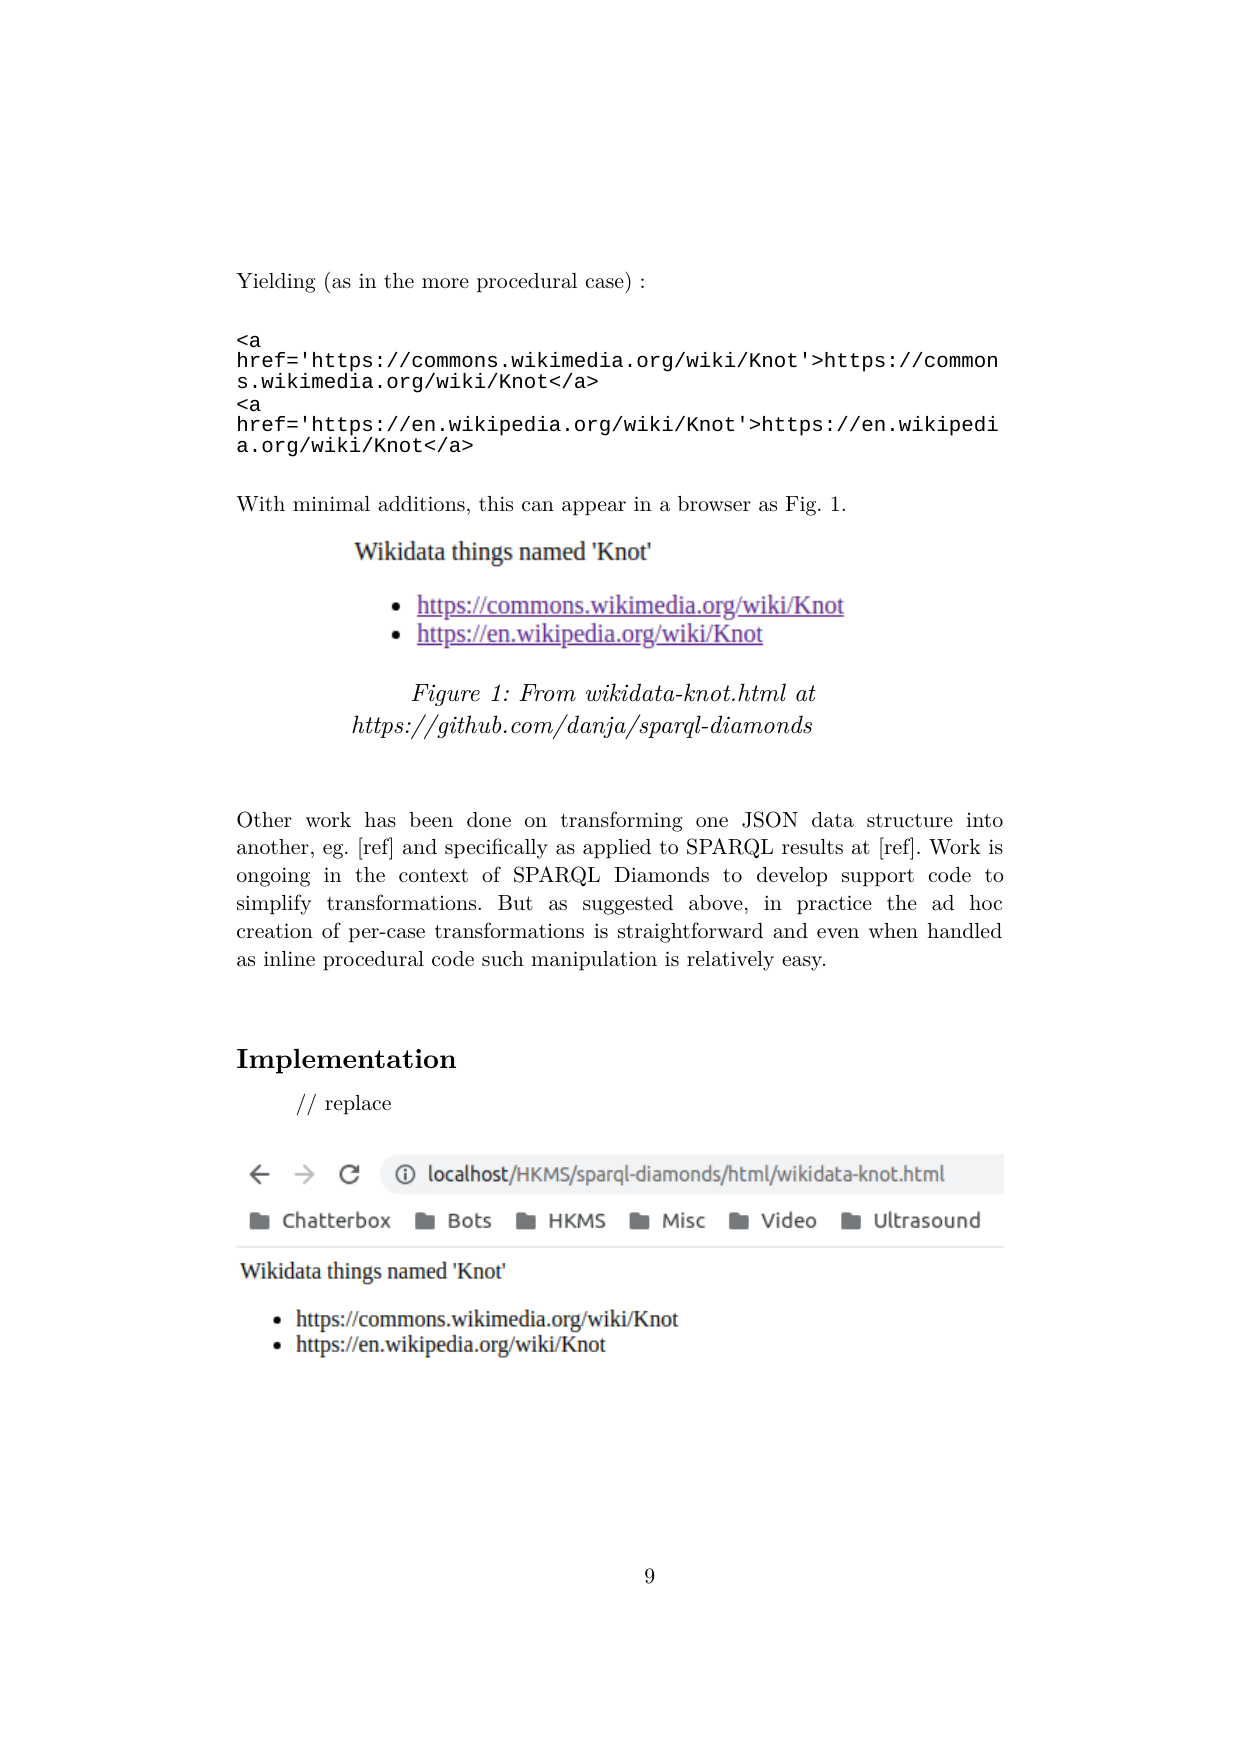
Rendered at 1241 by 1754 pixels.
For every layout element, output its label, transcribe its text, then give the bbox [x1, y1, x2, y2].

text <a href='https://en.wikipedia.org/wiki/Knot'>https://en.wikipedia.org/wiki/Knot</a> [236, 394, 1004, 458]
text Other work has been done on transforming one JSON data structure into another, eg. [ref] and specifically as applied to SPARQL results at [ref]. Work is ongoing in the context of SPARQL Diamonds to develop support code to simplify transformations. But as suggested above, in practice the ad hoc creation of per-case transformations is straightforward and even when handled as inline procedural code such manipulation is relatively easy. [236, 805, 1004, 973]
text Figure 1: From wikidata-knot.html at https://github.com/danja/sparql-diamonds [351, 677, 890, 740]
picture [236, 1152, 1004, 1407]
text <a href='https://commons.wikimedia.org/wiki/Knot'>https://commons.wikimedia.org/wiki/Knot</a> [236, 331, 1004, 394]
text Yielding (as in the more procedural case) : [236, 266, 1004, 294]
subtitle Implementation [236, 1040, 1004, 1075]
picture [350, 536, 890, 677]
text With minimal additions, this can appear in a browser as Fig. 1. [236, 489, 1004, 517]
text // replace [236, 1088, 1004, 1116]
